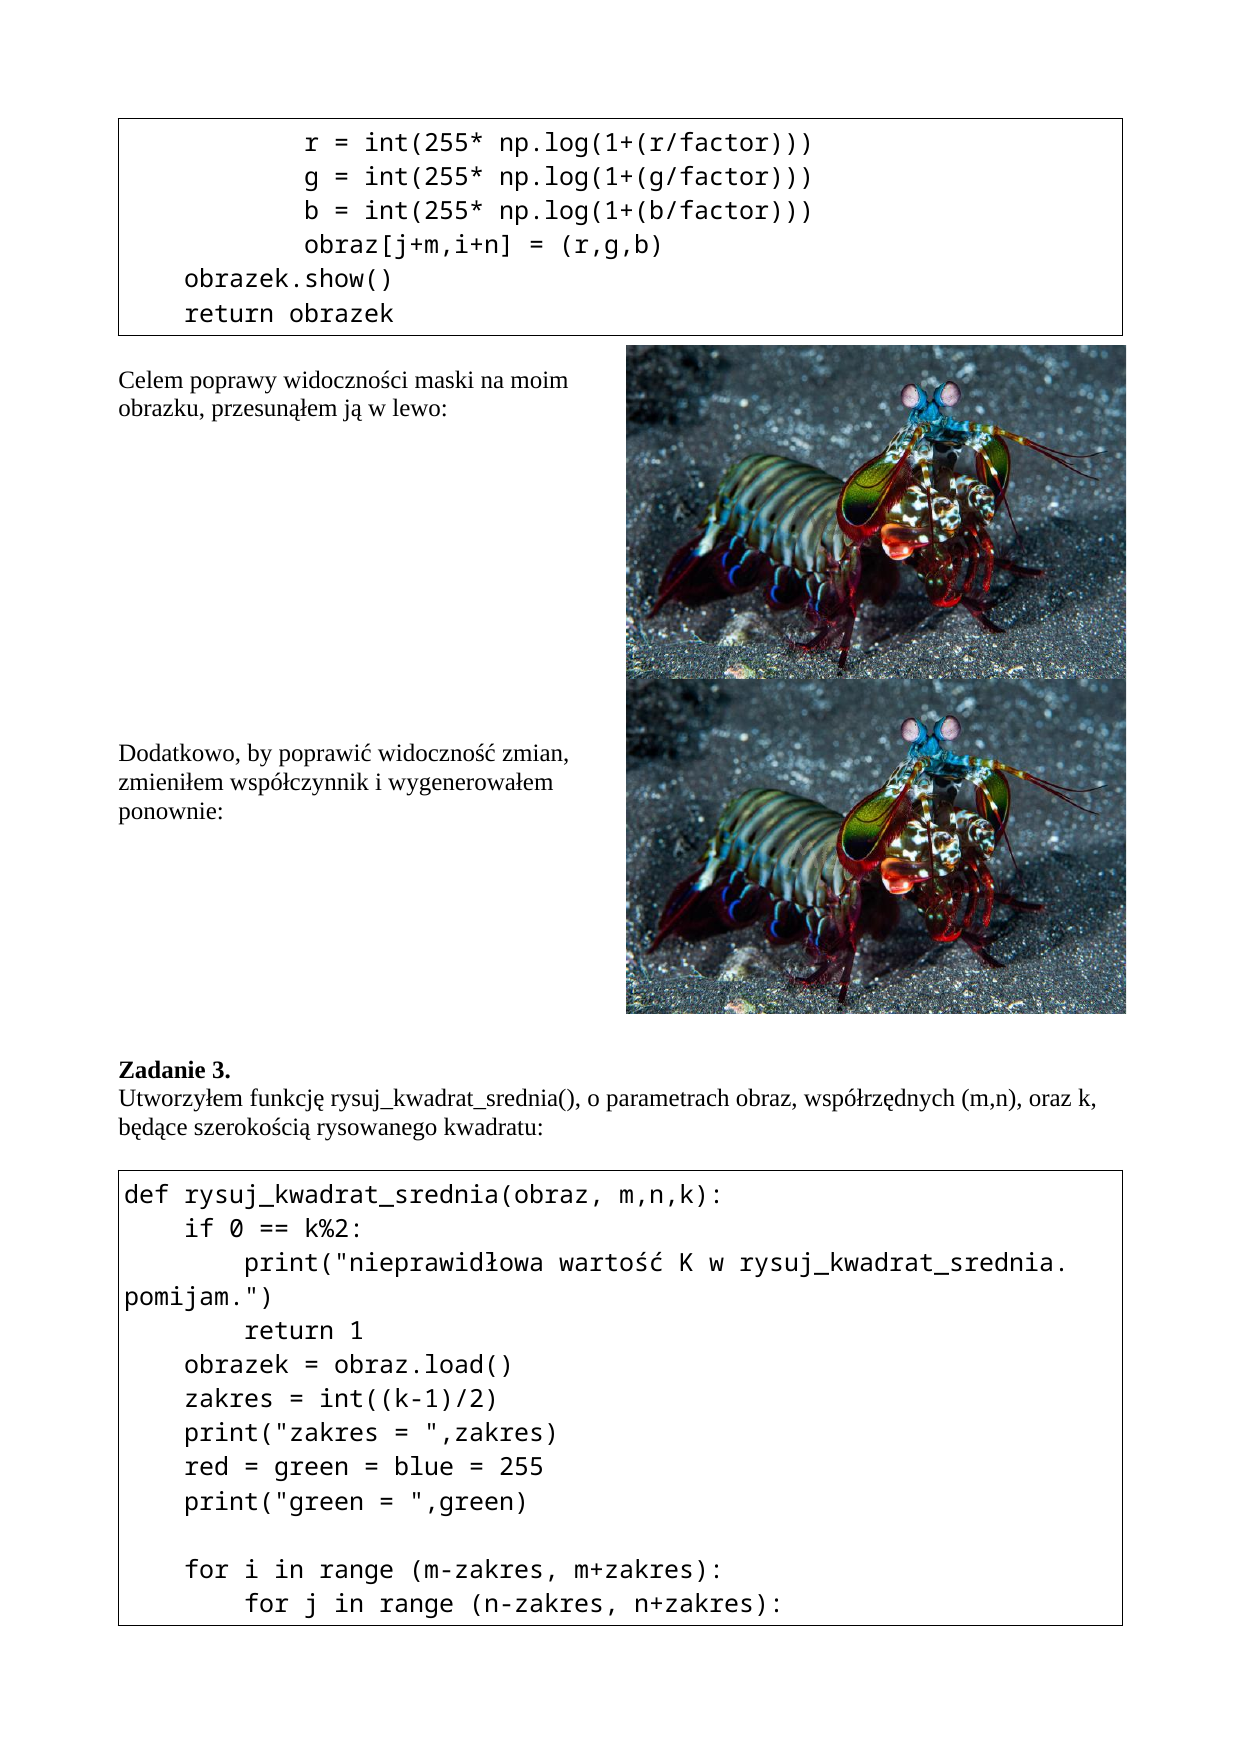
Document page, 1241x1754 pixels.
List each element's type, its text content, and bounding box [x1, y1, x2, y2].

table_header def rysuj_kwadrat_srednia(obraz, m,n,k): if 0 == k%2: print("nieprawidłowa wartość K w rysuj_kwadrat_srednia. pomijam.") return 1 obrazek = obraz.load() zakres = int((k-1)/2) print("zakres = ",zakres) red = green = blue = 255 print("green = ",green) for i in range (m-zakres, m+zakres): for j in range (n-zakres, n+zakres): [119, 1171, 1122, 1625]
text Dodatkowo, by poprawić widoczność zmian, zmieniłem współczynnik i wygenerowałem ponownie: [118, 738, 626, 882]
table_header r = int(255* np.log(1+(r/factor))) g = int(255* np.log(1+(g/factor))) b = int(255* np.log(1+(b/factor))) obraz[j+m,i+n] = (r,g,b) obrazek.show() return obrazek [119, 119, 1122, 335]
text Celem poprawy widoczności maski na moim obrazku, przesunąłem ją w lewo: [118, 365, 626, 422]
text Utworzyłem funkcję rysuj_kwadrat_srednia(), o parametrach obraz, współrzędnych (m,n), oraz k, będące szerokością rysowanego kwadratu: [118, 1083, 1122, 1170]
text Zadanie 3. [118, 1055, 1122, 1083]
picture [626, 345, 1127, 1014]
